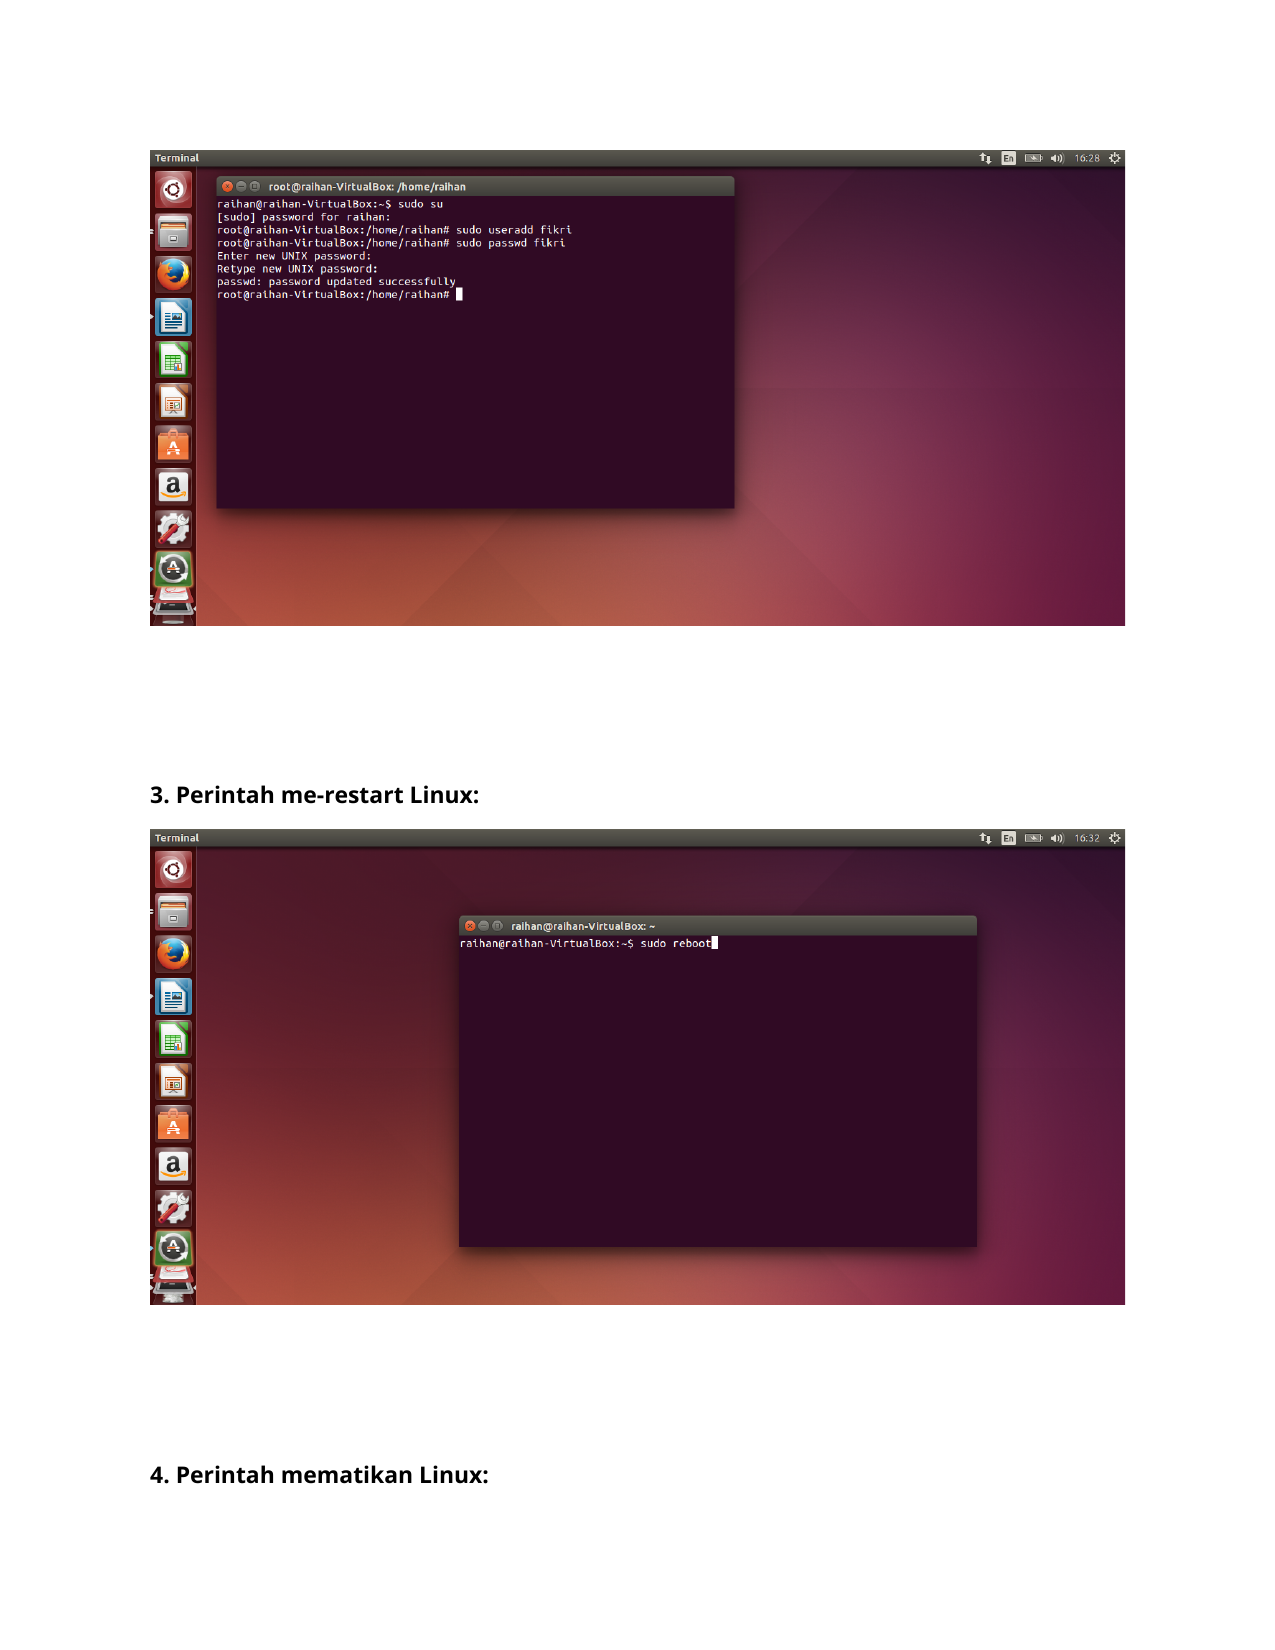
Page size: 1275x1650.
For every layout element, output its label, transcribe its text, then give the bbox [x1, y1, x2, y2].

picture [150, 829, 1125, 1305]
text 3. Perintah me-restart Linux: [150, 779, 1125, 810]
text 4. Perintah mematikan Linux: [150, 1458, 1125, 1490]
picture [150, 150, 1125, 626]
